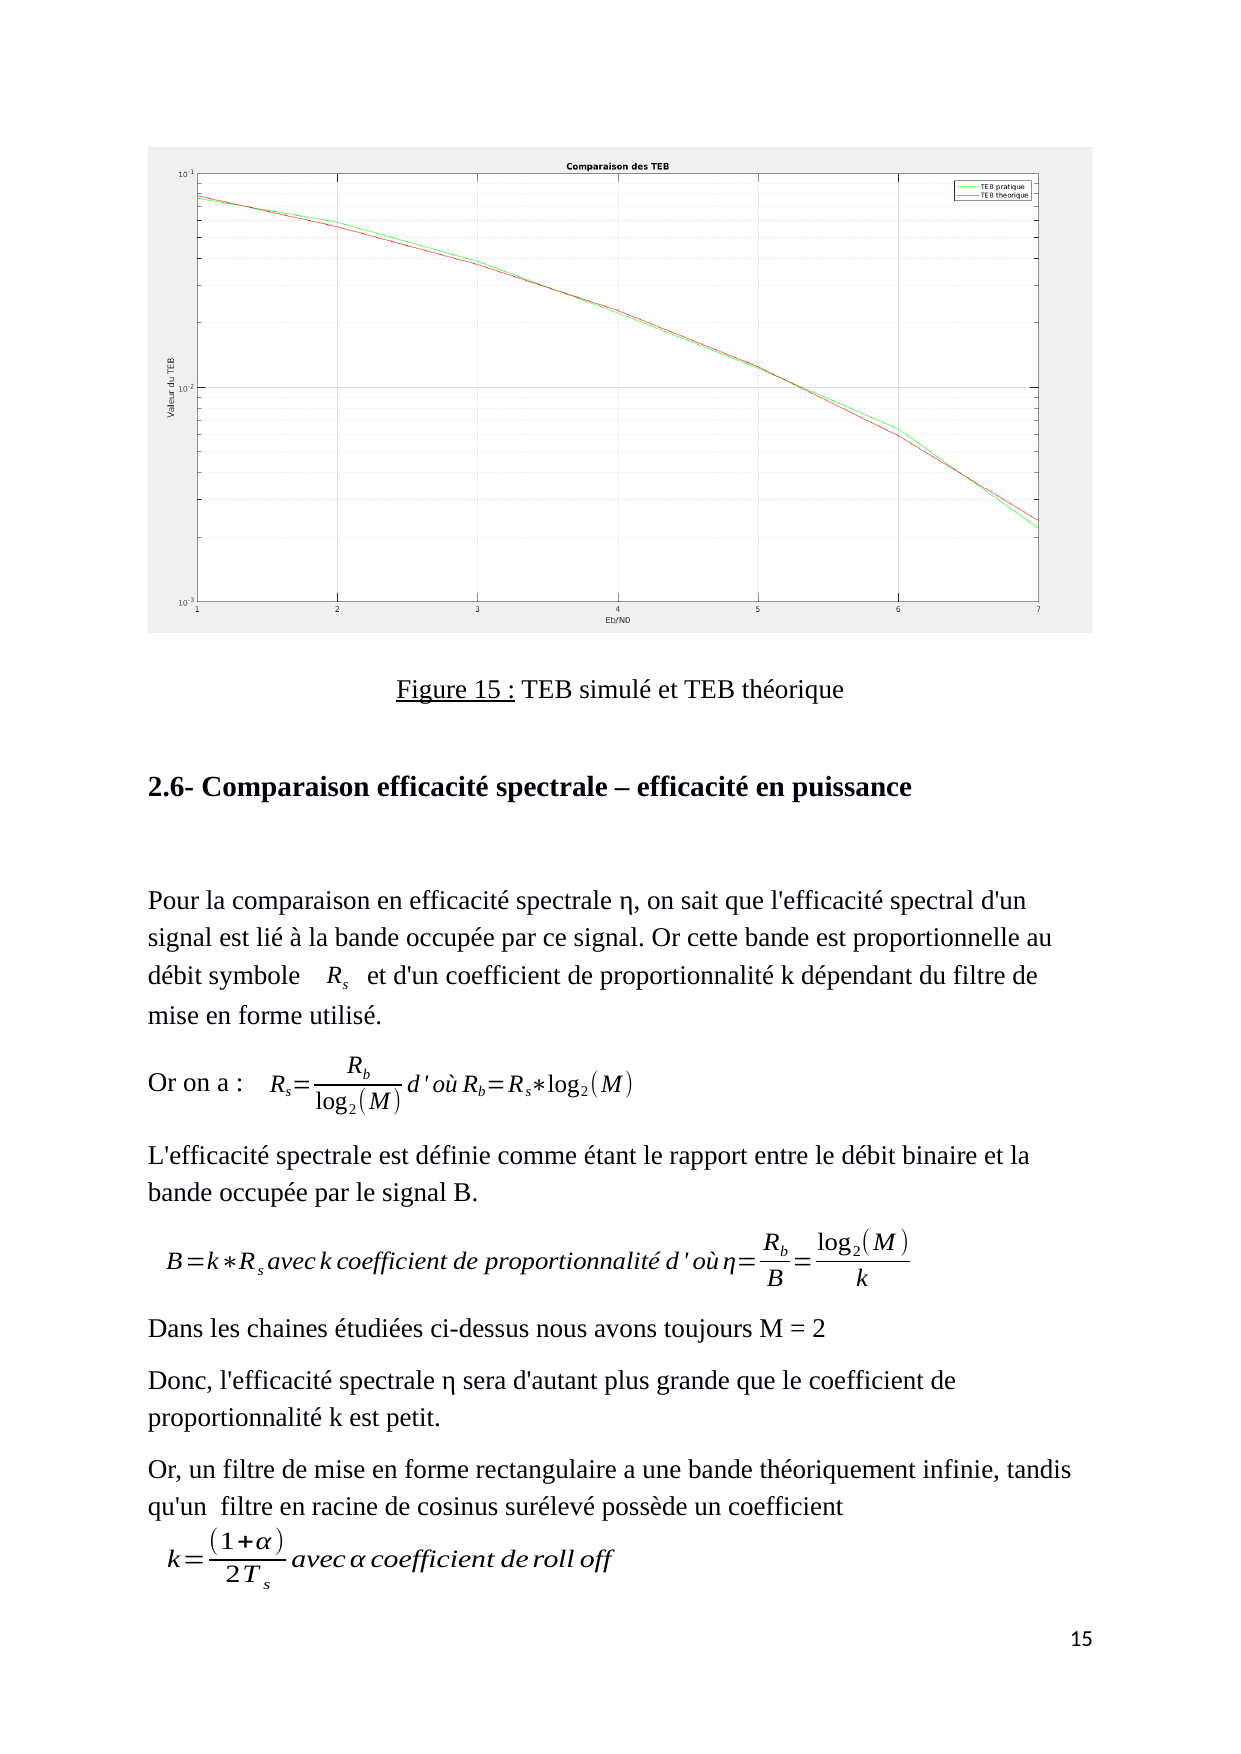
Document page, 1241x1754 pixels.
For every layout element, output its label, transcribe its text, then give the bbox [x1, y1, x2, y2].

text Figure 15 : TEB simulé et TEB théorique [148, 673, 1093, 704]
text Donc, l'efficacité spectrale η sera d'autant plus grande que le coefficient de proportionnalité k est petit. [148, 1364, 1093, 1432]
text Dans les chaines étudiées ci-dessus nous avons toujours M = 2 [148, 1312, 1093, 1343]
text Or, un filtre de mise en forme rectangulaire a une bande théoriquement infinie, tandis qu'un filtre en racine de cosinus surélevé possède un coefficient [148, 1453, 1093, 1593]
subtitle 2.6- Comparaison efficacité spectrale – efficacité en puissance [148, 769, 1093, 803]
text Pour la comparaison en efficacité spectrale η, on sait que l'efficacité spectral d'un signal est lié à la bande occupée par ce signal. Or cette bande est proportionnelle au débit symbole et d'un coefficient de proportionnalité k dépendant du filtre de mise en forme utilisé. [148, 884, 1093, 1030]
picture [147, 147, 1093, 633]
text L'efficacité spectrale est définie comme étant le rapport entre le débit binaire et la bande occupée par le signal B. [148, 1139, 1093, 1207]
text Or on a : [148, 1051, 1093, 1118]
